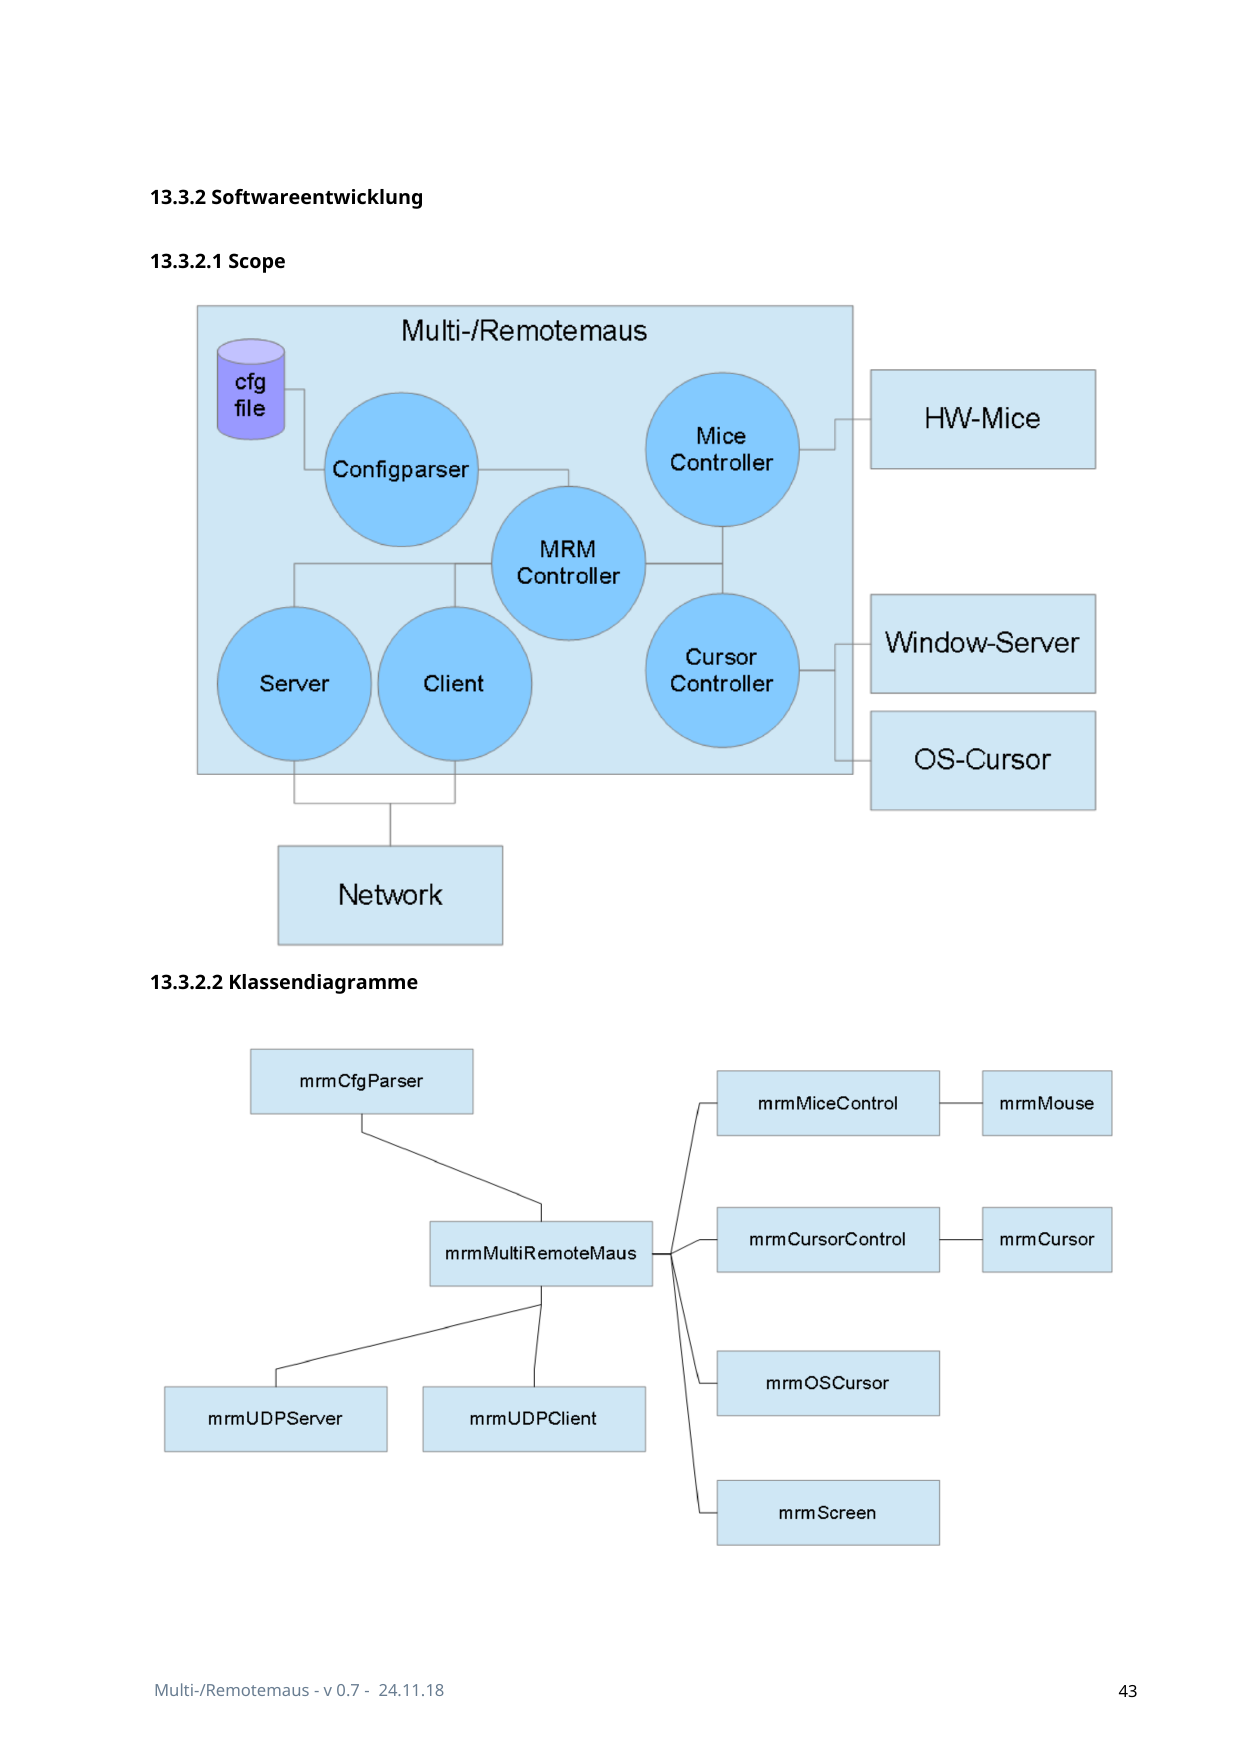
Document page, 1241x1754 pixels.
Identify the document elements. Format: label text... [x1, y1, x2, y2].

picture [149, 274, 1136, 969]
subtitle Klassendiagramme [149, 969, 1136, 995]
subtitle Scope [149, 248, 1136, 274]
subtitle Softwareentwicklung [149, 183, 1136, 210]
picture [149, 995, 1136, 1594]
